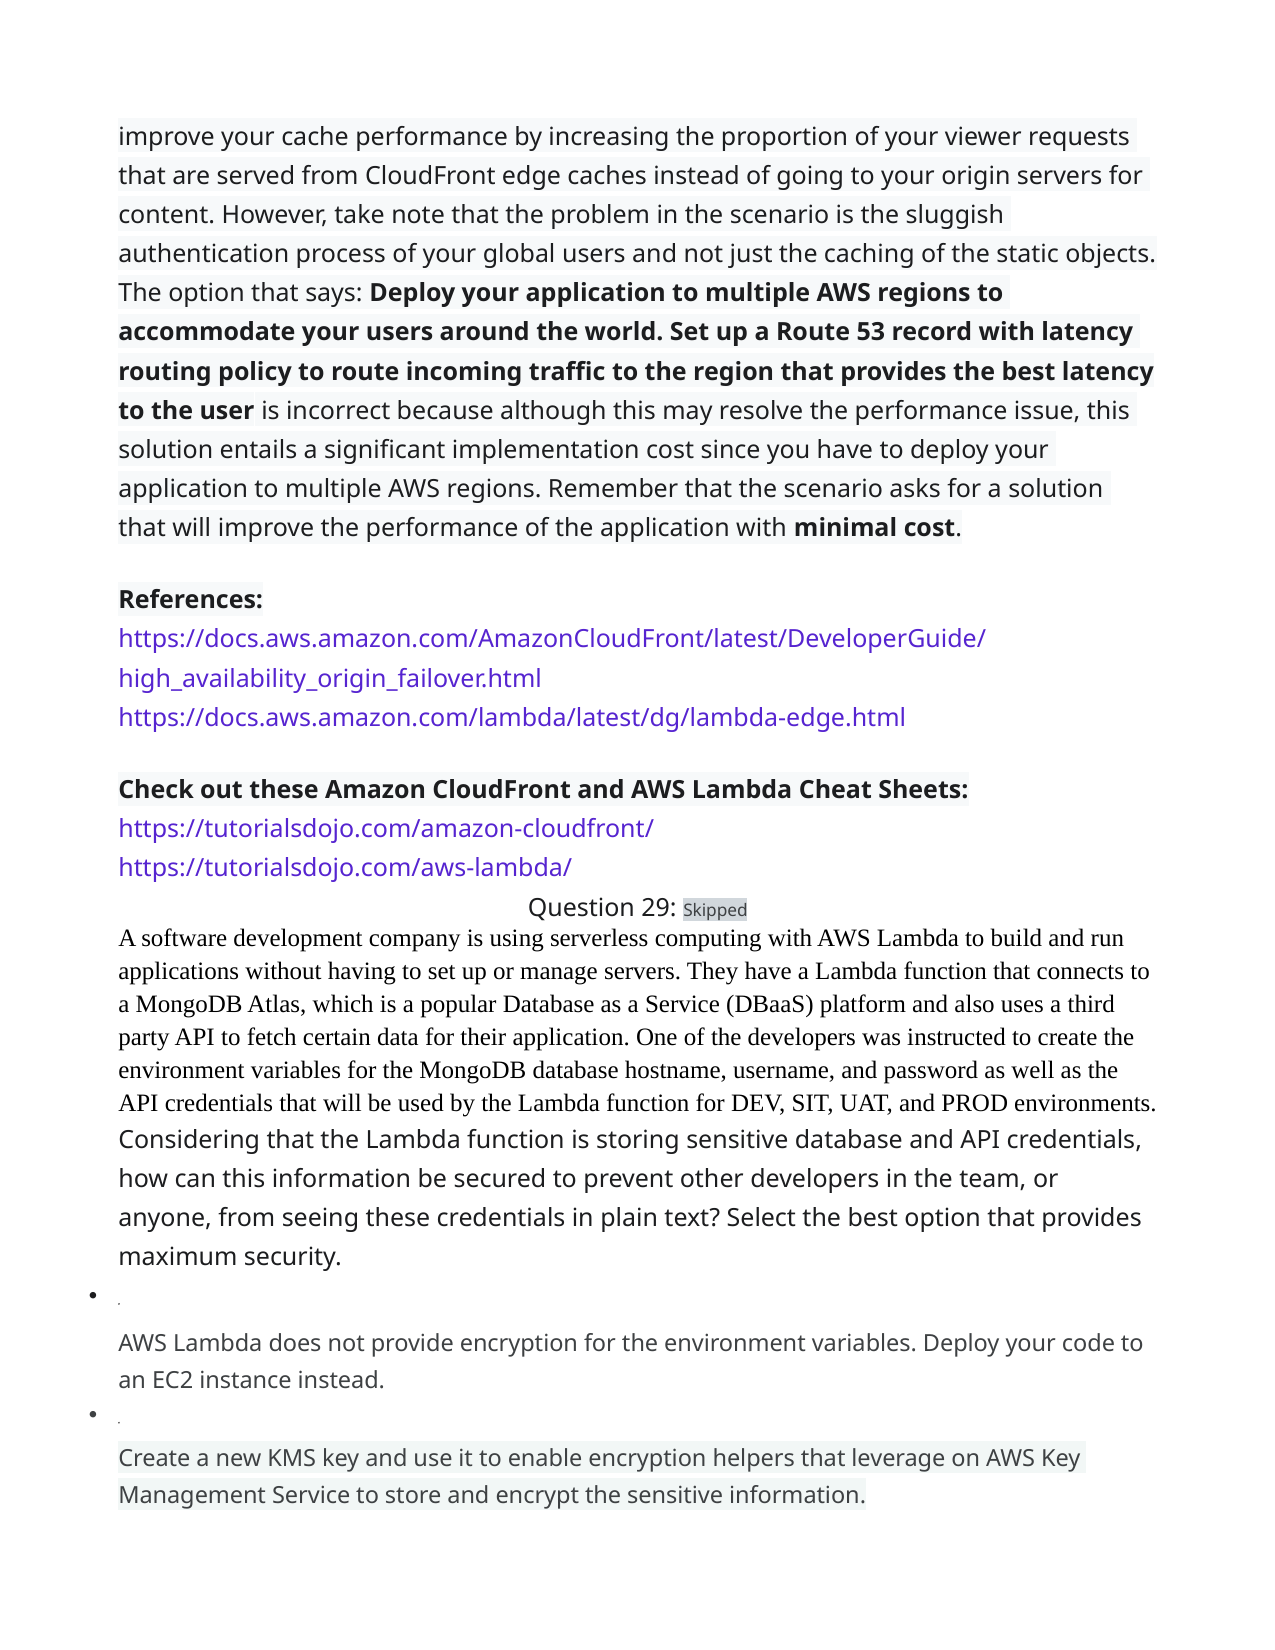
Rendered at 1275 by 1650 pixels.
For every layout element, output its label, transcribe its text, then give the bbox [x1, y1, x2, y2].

text https://docs.aws.amazon.com/AmazonCloudFront/latest/DeveloperGuide/high_availability_origin_failover.html [118, 621, 1157, 694]
text References: [118, 582, 1157, 616]
text https://docs.aws.amazon.com/lambda/latest/dg/lambda-edge.html [118, 699, 1157, 733]
list AWS Lambda does not provide encryption for the environment variables. Deploy your code to an EC2 instance instead. [118, 1327, 1157, 1395]
list ​ [118, 1400, 1157, 1429]
text Question 29: Skipped [118, 889, 1157, 923]
text The option that says: Deploy your application to multiple AWS regions to accommodate your users around the world. Set up a Route 53 record with latency routing policy to route incoming traffic to the region that provides the best latency to the user is incorrect because although this may resolve the performance issue, this solution entails a significant implementation cost since you have to deploy your application to multiple AWS regions. Remember that the scenario asks for a solution that will improve the performance of the application with minimal cost. [118, 275, 1157, 544]
list ​ [118, 1278, 1157, 1312]
text Considering that the Lambda function is storing sensitive database and API credentials, how can this information be secured to prevent other developers in the team, or anyone, from seeing these credentials in plain text? Select the best option that provides maximum security. [118, 1121, 1157, 1273]
text improve your cache performance by increasing the proportion of your viewer requests that are served from CloudFront edge caches instead of going to your origin servers for content. However, take note that the problem in the scenario is the sluggish authentication process of your global users and not just the caching of the static objects. [118, 118, 1157, 270]
text Check out these Amazon CloudFront and AWS Lambda Cheat Sheets: [118, 772, 1157, 806]
text https://tutorialsdojo.com/aws-lambda/ [118, 850, 1157, 884]
text A software development company is using serverless computing with AWS Lambda to build and run applications without having to set up or manage servers. They have a Lambda function that connects to a MongoDB Atlas, which is a popular Database as a Service (DBaaS) platform and also uses a third party API to fetch certain data for their application. One of the developers was instructed to create the environment variables for the MongoDB database hostname, username, and password as well as the API credentials that will be used by the Lambda function for DEV, SIT, UAT, and PROD environments. [118, 923, 1157, 1117]
text https://tutorialsdojo.com/amazon-cloudfront/ [118, 811, 1157, 845]
list Create a new KMS key and use it to enable encryption helpers that leverage on AWS Key Management Service to store and encrypt the sensitive information. [118, 1441, 1157, 1510]
